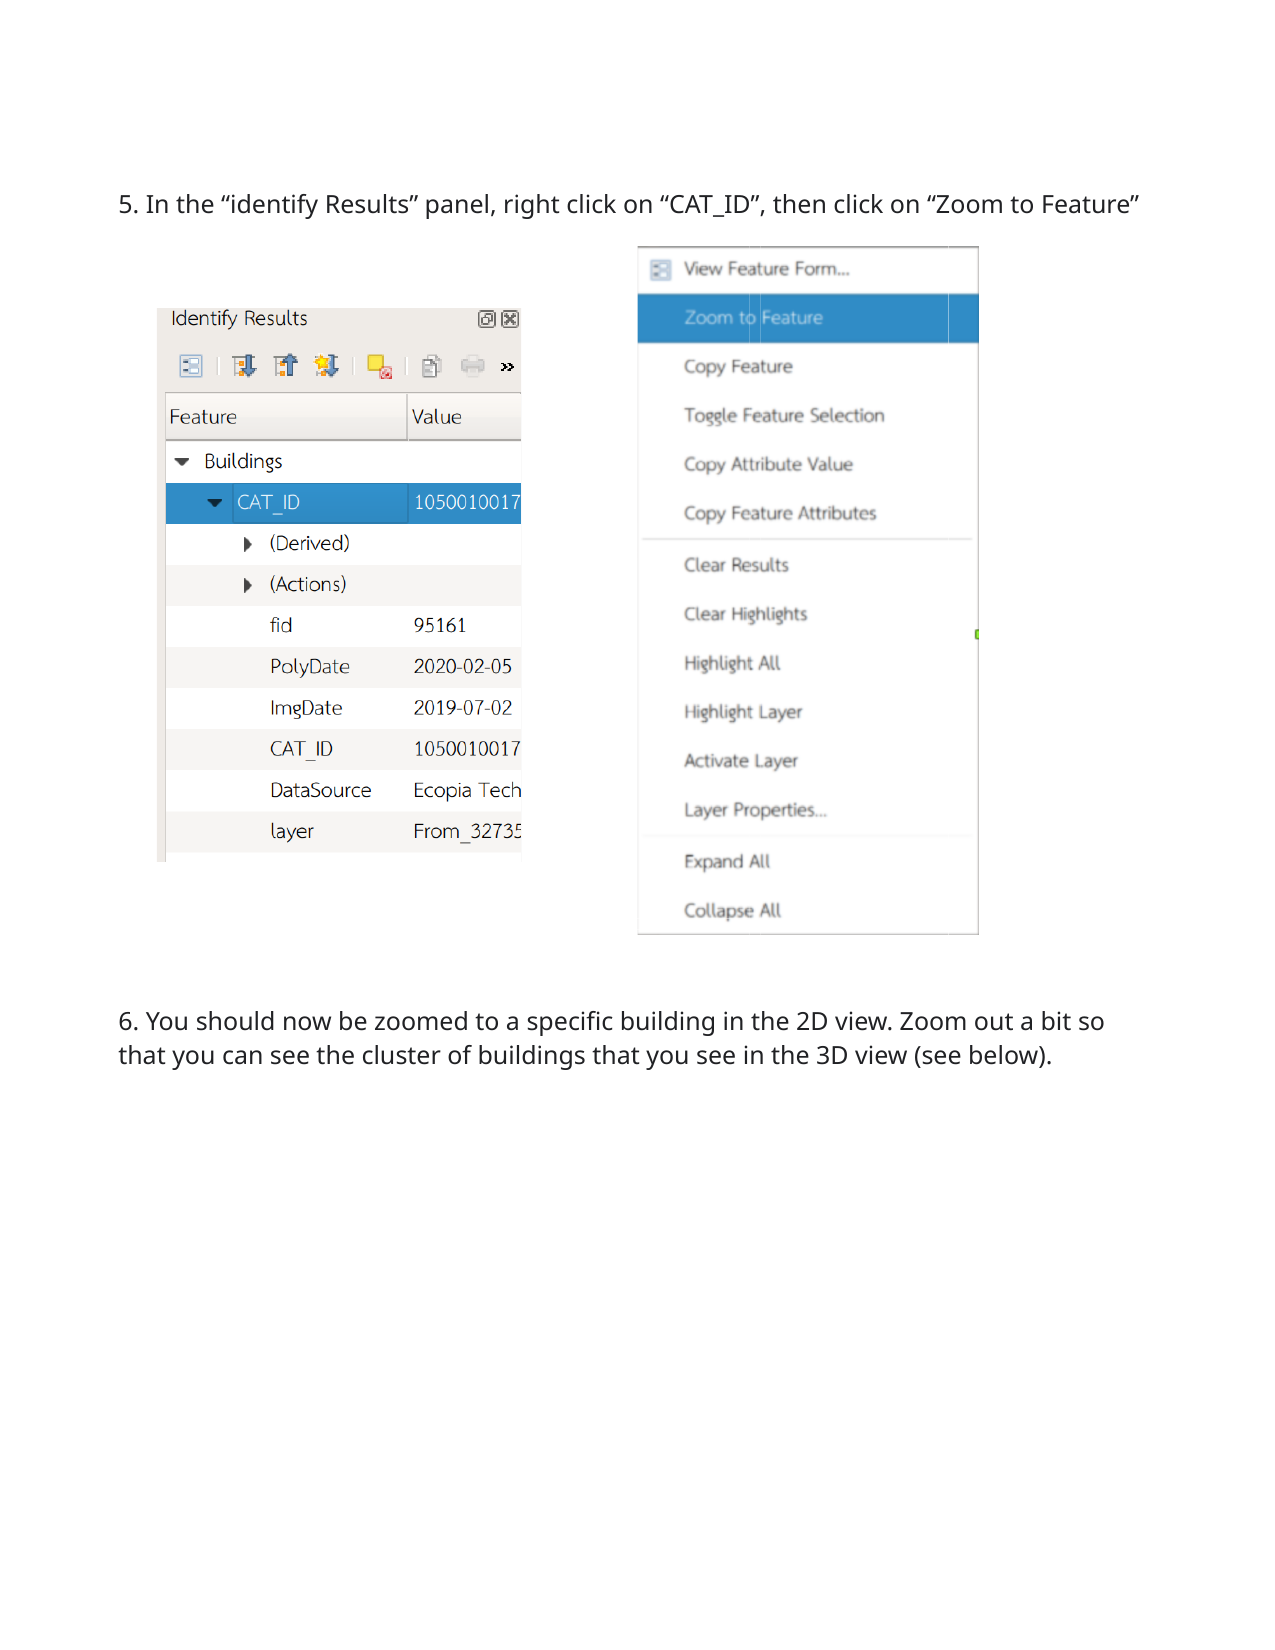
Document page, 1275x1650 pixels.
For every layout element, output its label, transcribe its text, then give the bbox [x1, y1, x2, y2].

picture [156, 308, 522, 862]
picture [637, 246, 979, 935]
text 5. In the “identify Results” panel, right click on “CAT_ID”, then click on “Zoom to Feature” [118, 186, 1157, 220]
text 6. You should now be zoomed to a specific building in the 2D view. Zoom out a bit so that you can see the cluster of buildings that you see in the 3D view (see below). [118, 1004, 1157, 1072]
